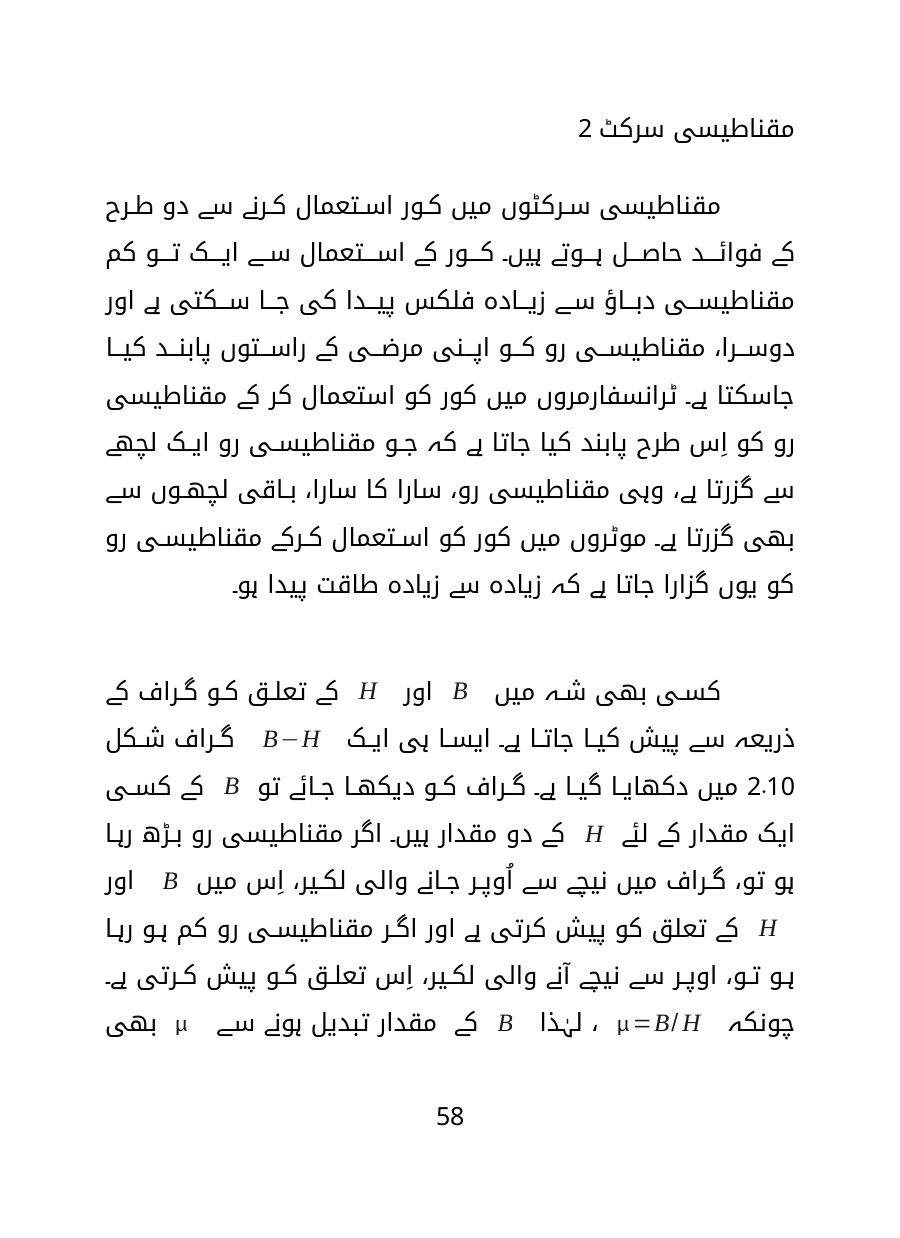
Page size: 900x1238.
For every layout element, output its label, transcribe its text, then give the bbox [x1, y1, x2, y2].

text کسی بھی شہ میں اور کے تعلق کو گراف کے ذریعہ سے پیش کیا جاتا ہے۔ ایسا ہی ایک گراف شکل 2.10 میں دکھایا گیا ہے۔ گراف کو دیکھا جائے توکے کسی ایک مقدار کے لئےکے دو مقدار ہیں۔ اگر مقناطیسی رو بڑھ رہا ہو تو، گراف میں نیچے سے اُوپر جانے والی لکیر، اِس میں اور کے تعلق کو پیش کرتی ہے اور اگر مقناطیسی رو کم ہو رہا ہو تو، اوپر سے نیچے آنے والی لکیر، اِس تعلق کو پیش کرتی ہے۔ چونکہ ، لہٰذا کے مقدار تبدیل ہونے سے بھی تبدیل ہوتا ہے۔ باوجود اِس کے ہم مقناطیسی سرکٹوں میں یہ تصور کرتے ہیں کہ ایک مقررہ ہے۔ یہ تصور کر لینے سے عموماً جواب پر زیادہ اصر نہیں پڑتا۔ [105, 668, 795, 1047]
text مقناطیسی سرکٹوں میں کور استعمال کرنے سے دو طرح کے فوائد حاصل ہوتے ہیں۔ کور کے استعمال سے ایک تو کم مقناطیسی دباؤ سے زیادہ فلکس پیدا کی جا سکتی ہے اور دوسرا، مقناطیسی رو کو اپنی مرضی کے راستوں پابند کیا جاسکتا ہے۔ ٹرانسفارمروں میں کور کو استعمال کر کے مقناطیسی رو کو اِس طرح پابند کیا جاتا ہے کہ جو مقناطیسی رو ایک لچھے سے گزرتا ہے، وہی مقناطیسی رو، سارا کا سارا، باقی لچھوں سے بھی گزرتا ہے۔ موٹروں میں کور کو استعمال کرکے مقناطیسی رو کو یوں گزارا جاتا ہے کہ زیادہ سے زیادہ طاقت پیدا ہو۔ [105, 182, 795, 609]
